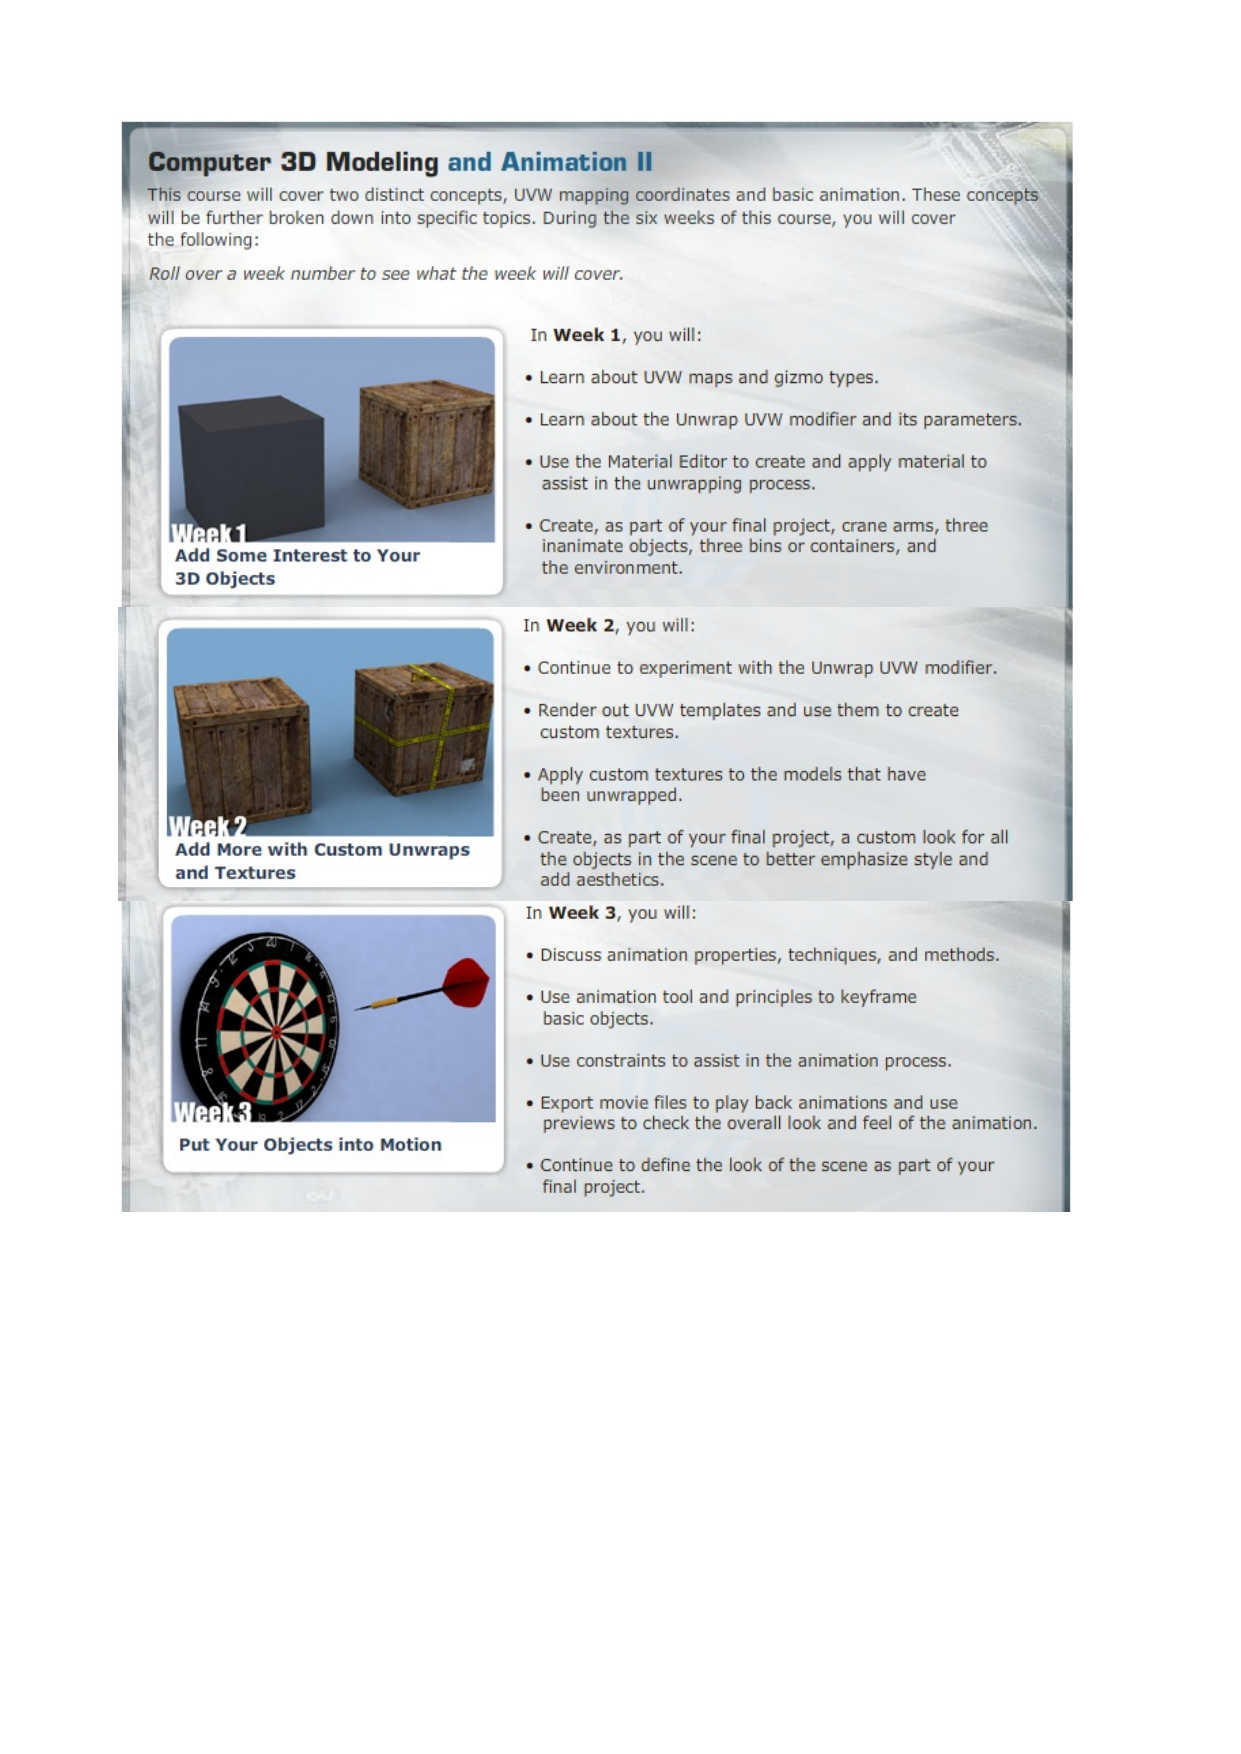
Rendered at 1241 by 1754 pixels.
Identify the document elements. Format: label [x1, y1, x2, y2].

picture [118, 118, 1073, 1212]
